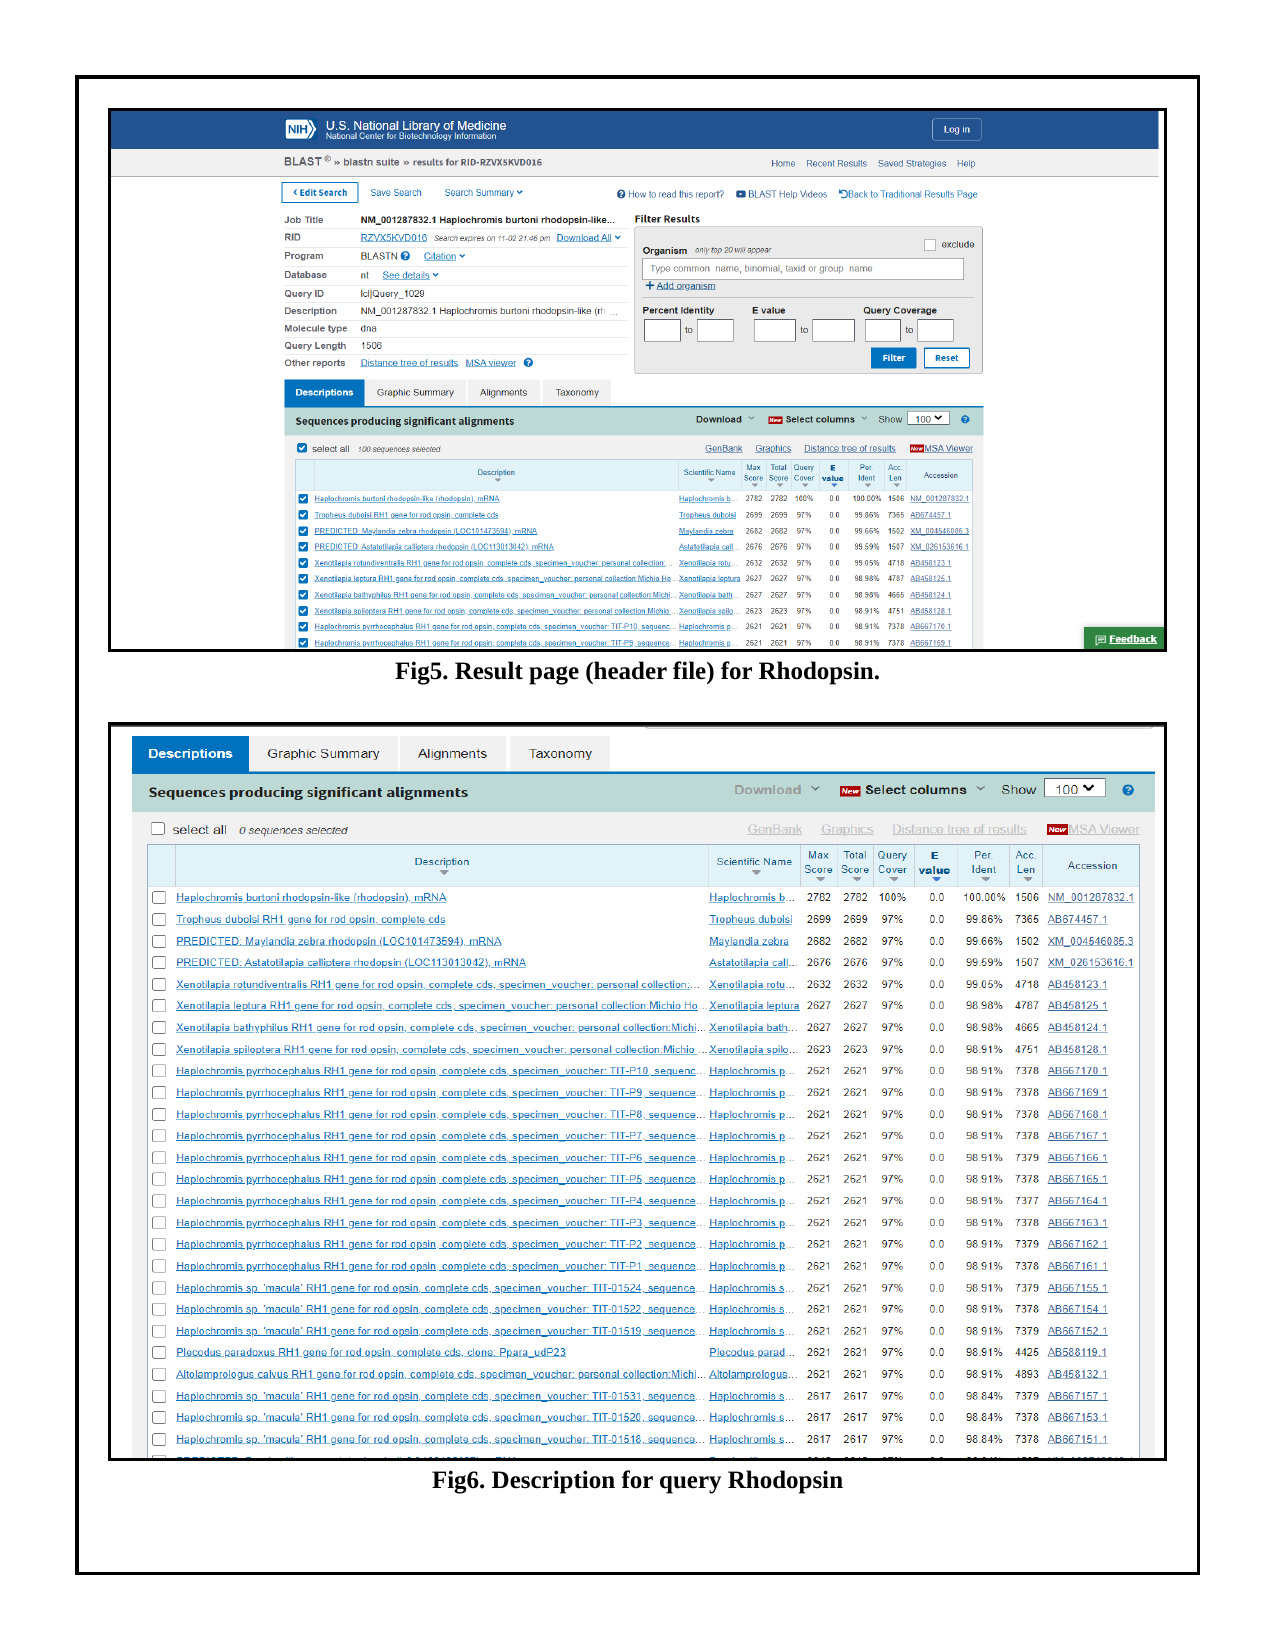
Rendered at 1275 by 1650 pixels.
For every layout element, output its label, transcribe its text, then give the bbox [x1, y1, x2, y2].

text Fig5. Result page (header file) for Rhodopsin. [108, 652, 1167, 685]
text Fig6. Description for query Rhodopsin [108, 1461, 1167, 1494]
